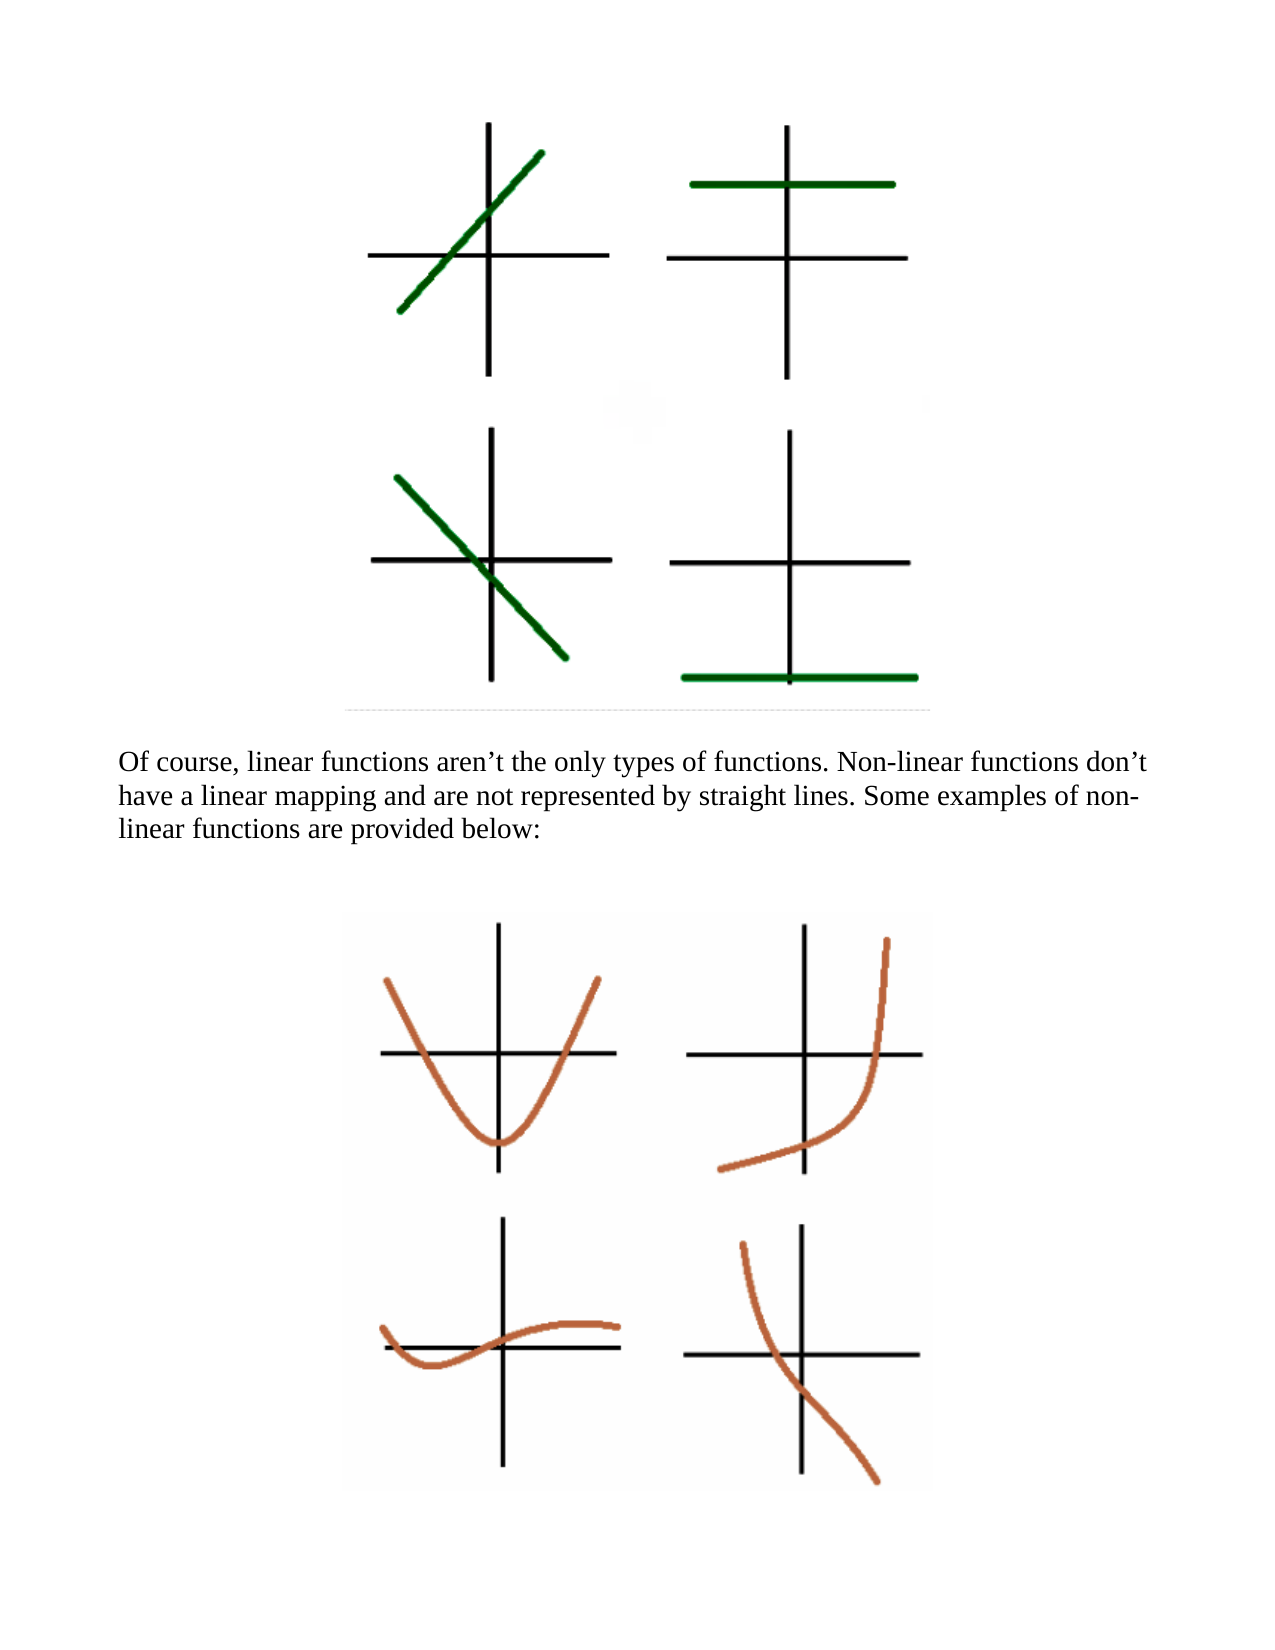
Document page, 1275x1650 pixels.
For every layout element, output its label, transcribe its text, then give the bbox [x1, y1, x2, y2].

text Of course, linear functions aren’t the only types of functions. Non-linear functions don’t have a linear mapping and are not represented by straight lines. Some examples of non-linear functions are provided below: [118, 744, 1157, 845]
picture [344, 118, 931, 711]
picture [341, 912, 934, 1491]
